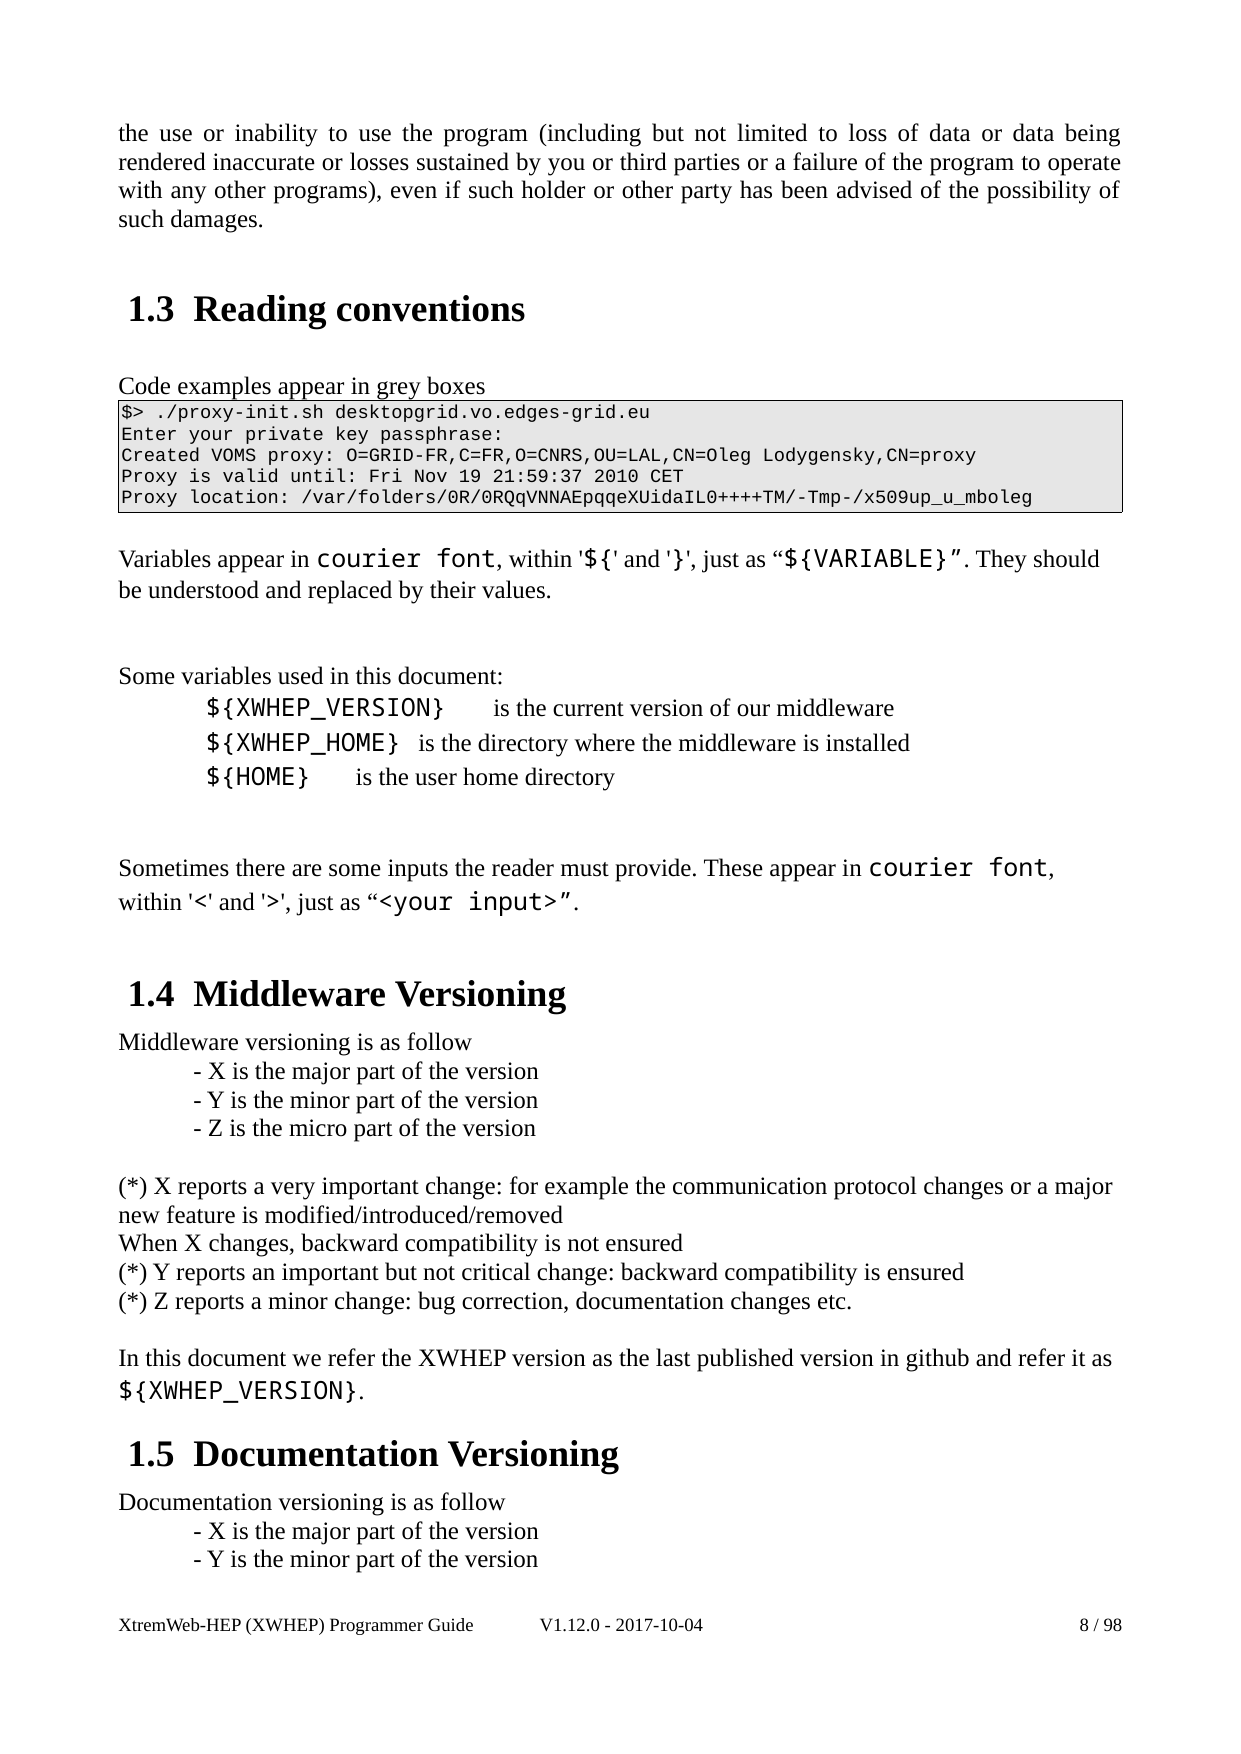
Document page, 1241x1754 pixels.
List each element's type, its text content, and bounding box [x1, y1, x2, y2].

text THE USE OR INABILITY TO USE THE PROGRAM (INCLUDING BUT NOT LIMITED TO LOSS OF DATA OR DATA BEING RENDERED INACCURATE OR LOSSES SUSTAINED BY YOU OR THIRD PARTIES OR A FAILURE OF THE PROGRAM TO OPERATE WITH ANY OTHER PROGRAMS), EVEN IF SUCH HOLDER OR OTHER PARTY HAS BEEN ADVISED OF THE POSSIBILITY OF SUCH DAMAGES. [118, 118, 1122, 233]
text (*) X reports a very important change: for example the communication protocol changes or a major new feature is modified/introduced/removed [118, 1171, 1122, 1228]
text Documentation versioning is as follow [118, 1487, 1122, 1516]
text Middleware versioning is as follow [118, 1027, 1122, 1056]
text Variables appear in courier font, within '${' and '}', just as “${VARIABLE}”. They should be understood and replaced by their values. [118, 541, 1122, 604]
text $> ./proxy-init.sh desktopgrid.vo.edges-grid.eu [119, 401, 1122, 421]
text - X is the major part of the version [118, 1056, 1122, 1085]
text ${HOME} is the user home directory [206, 758, 1122, 792]
subtitle Middleware Versioning [118, 972, 1122, 1015]
subtitle Reading conventions [118, 287, 1122, 330]
subtitle Documentation Versioning [118, 1431, 1122, 1474]
text - Z is the micro part of the version [118, 1113, 1122, 1142]
text - Y is the minor part of the version [118, 1544, 1122, 1573]
text Enter your private key passphrase: [119, 421, 1122, 442]
text When X changes, backward compatibility is not ensured [118, 1228, 1122, 1257]
text ${XWHEP_VERSION} is the current version of our middleware [206, 690, 1122, 724]
text ${XWHEP_HOME} is the directory where the middleware is installed [206, 724, 1122, 758]
text (*) Z reports a minor change: bug correction, documentation changes etc. [118, 1286, 1122, 1315]
text Proxy location: /var/folders/0R/0RQqVNNAEpqqeXUidaIL0++++TM/-Tmp-/x509up_u_mboleg [119, 485, 1122, 512]
text - X is the major part of the version [118, 1516, 1122, 1544]
text - Y is the minor part of the version [118, 1085, 1122, 1113]
text Sometimes there are some inputs the reader must provide. These appear in courier font, within '<' and '>', just as “<your input>”. [118, 850, 1122, 918]
text In this document we refer the XWHEP version as the last published version in github and refer it as ${XWHEP_VERSION}. [118, 1343, 1122, 1406]
text Code examples appear in grey boxes [118, 371, 1122, 400]
text Some variables used in this document: [118, 661, 1122, 690]
text (*) Y reports an important but not critical change: backward compatibility is ensured [118, 1257, 1122, 1286]
text Proxy is valid until: Fri Nov 19 21:59:37 2010 CET [119, 464, 1122, 485]
text Created VOMS proxy: O=GRID-FR,C=FR,O=CNRS,OU=LAL,CN=Oleg Lodygensky,CN=proxy [119, 442, 1122, 464]
